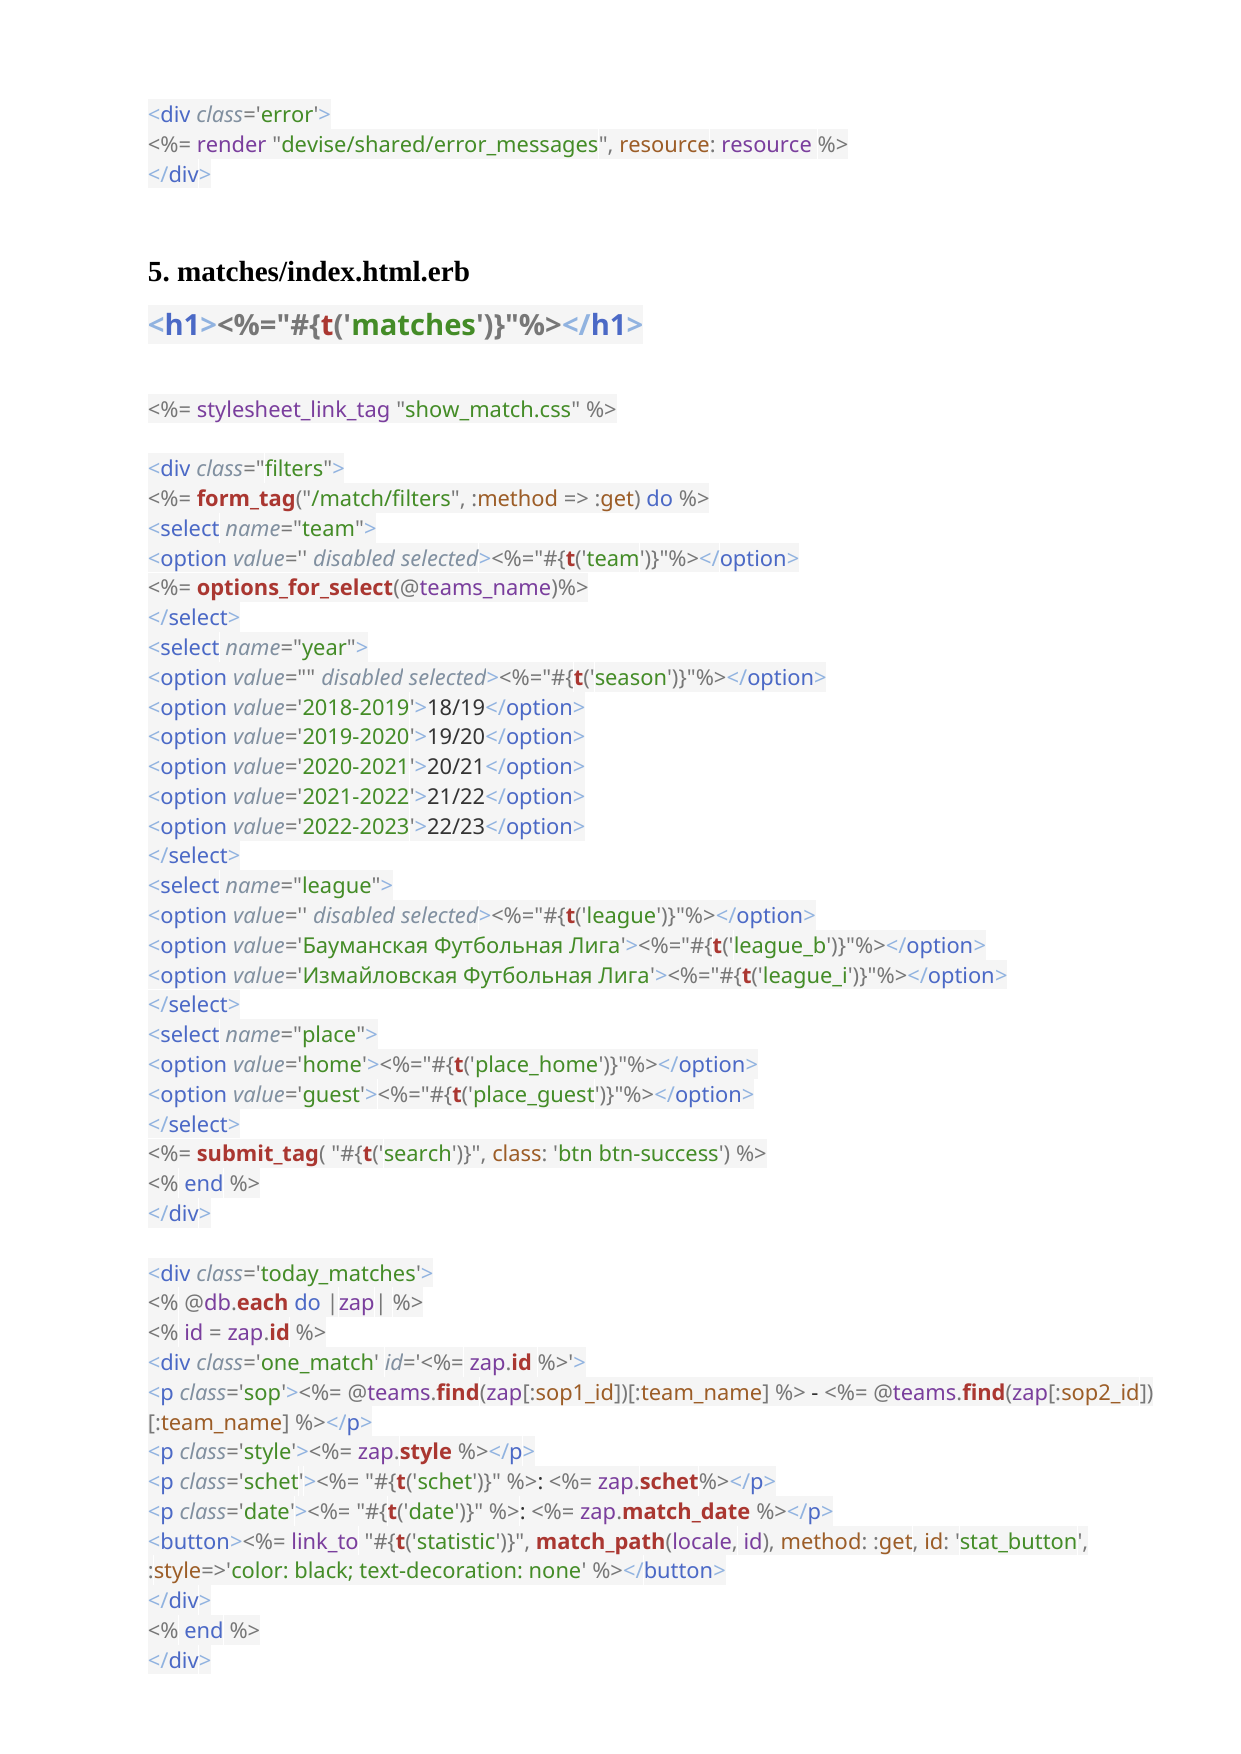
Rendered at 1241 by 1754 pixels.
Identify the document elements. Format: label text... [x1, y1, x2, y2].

text <option value='' disabled selected><%="#{t('team')}"%></option> [148, 543, 1181, 572]
text <option value='home'><%="#{t('place_home')}"%></option> [148, 1049, 1181, 1079]
text <select name="place"> [148, 1019, 1181, 1049]
text <div class="filters"> [148, 453, 1181, 483]
text </div> [148, 1585, 1181, 1615]
text <% end %> [148, 1168, 1181, 1198]
text <%= options_for_select(@teams_name)%> [148, 572, 1181, 602]
text <h1><%="#{t('matches')}"%></h1> [148, 304, 1181, 344]
text <option value='2018-2019'>18/19</option> [148, 692, 1181, 721]
text <select name="league"> [148, 870, 1181, 900]
text <option value='Бауманская Футбольная Лига'><%="#{t('league_b')}"%></option> [148, 930, 1181, 960]
text </select> [148, 989, 1181, 1019]
text </select> [148, 841, 1181, 870]
text <option value='2021-2022'>21/22</option> [148, 781, 1181, 811]
text <%= render "devise/shared/error_messages", resource: resource %> [148, 129, 1181, 159]
text <div class='today_matches'> [148, 1257, 1181, 1287]
text <div class='one_match' id='<%= zap.id %>'> [148, 1347, 1181, 1377]
text </select> [148, 602, 1181, 632]
text <option value='' disabled selected><%="#{t('league')}"%></option> [148, 900, 1181, 930]
text <p class='schet'><%= "#{t('schet')}" %>: <%= zap.schet%></p> [148, 1466, 1181, 1496]
text <select name="year"> [148, 632, 1181, 662]
text </select> [148, 1109, 1181, 1138]
text <button><%= link_to "#{t('statistic')}", match_path(locale, id), method: :get, id: 'stat_button', :style=>'color: black; text-decoration: none' %></button> [148, 1526, 1181, 1585]
text </div> [148, 1645, 1181, 1674]
text </div> [148, 159, 1181, 188]
text <%= submit_tag( "#{t('search')}", class: 'btn btn-success') %> [148, 1138, 1181, 1168]
text <% id = zap.id %> [148, 1317, 1181, 1347]
text </div> [148, 1198, 1181, 1228]
text <div class='error'> [148, 99, 1181, 129]
text <option value='2022-2023'>22/23</option> [148, 811, 1181, 841]
text <option value="" disabled selected><%="#{t('season')}"%></option> [148, 662, 1181, 692]
text <option value='2019-2020'>19/20</option> [148, 721, 1181, 751]
text <option value='2020-2021'>20/21</option> [148, 751, 1181, 781]
text <p class='date'><%= "#{t('date')}" %>: <%= zap.match_date %></p> [148, 1496, 1181, 1526]
text <% @db.each do |zap| %> [148, 1287, 1181, 1317]
text 5. matches/index.html.erb [148, 254, 1181, 288]
text <select name="team"> [148, 513, 1181, 543]
text <% end %> [148, 1615, 1181, 1645]
text <option value='guest'><%="#{t('place_guest')}"%></option> [148, 1079, 1181, 1109]
text <p class='style'><%= zap.style %></p> [148, 1436, 1181, 1466]
text <%= stylesheet_link_tag "show_match.css" %> [148, 394, 1181, 423]
text <option value='Измайловская Футбольная Лига'><%="#{t('league_i')}"%></option> [148, 960, 1181, 989]
text <p class='sop'><%= @teams.find(zap[:sop1_id])[:team_name] %> - <%= @teams.find(zap[:sop2_id])[:team_name] %></p> [148, 1377, 1181, 1436]
text <%= form_tag("/match/filters", :method => :get) do %> [148, 483, 1181, 513]
